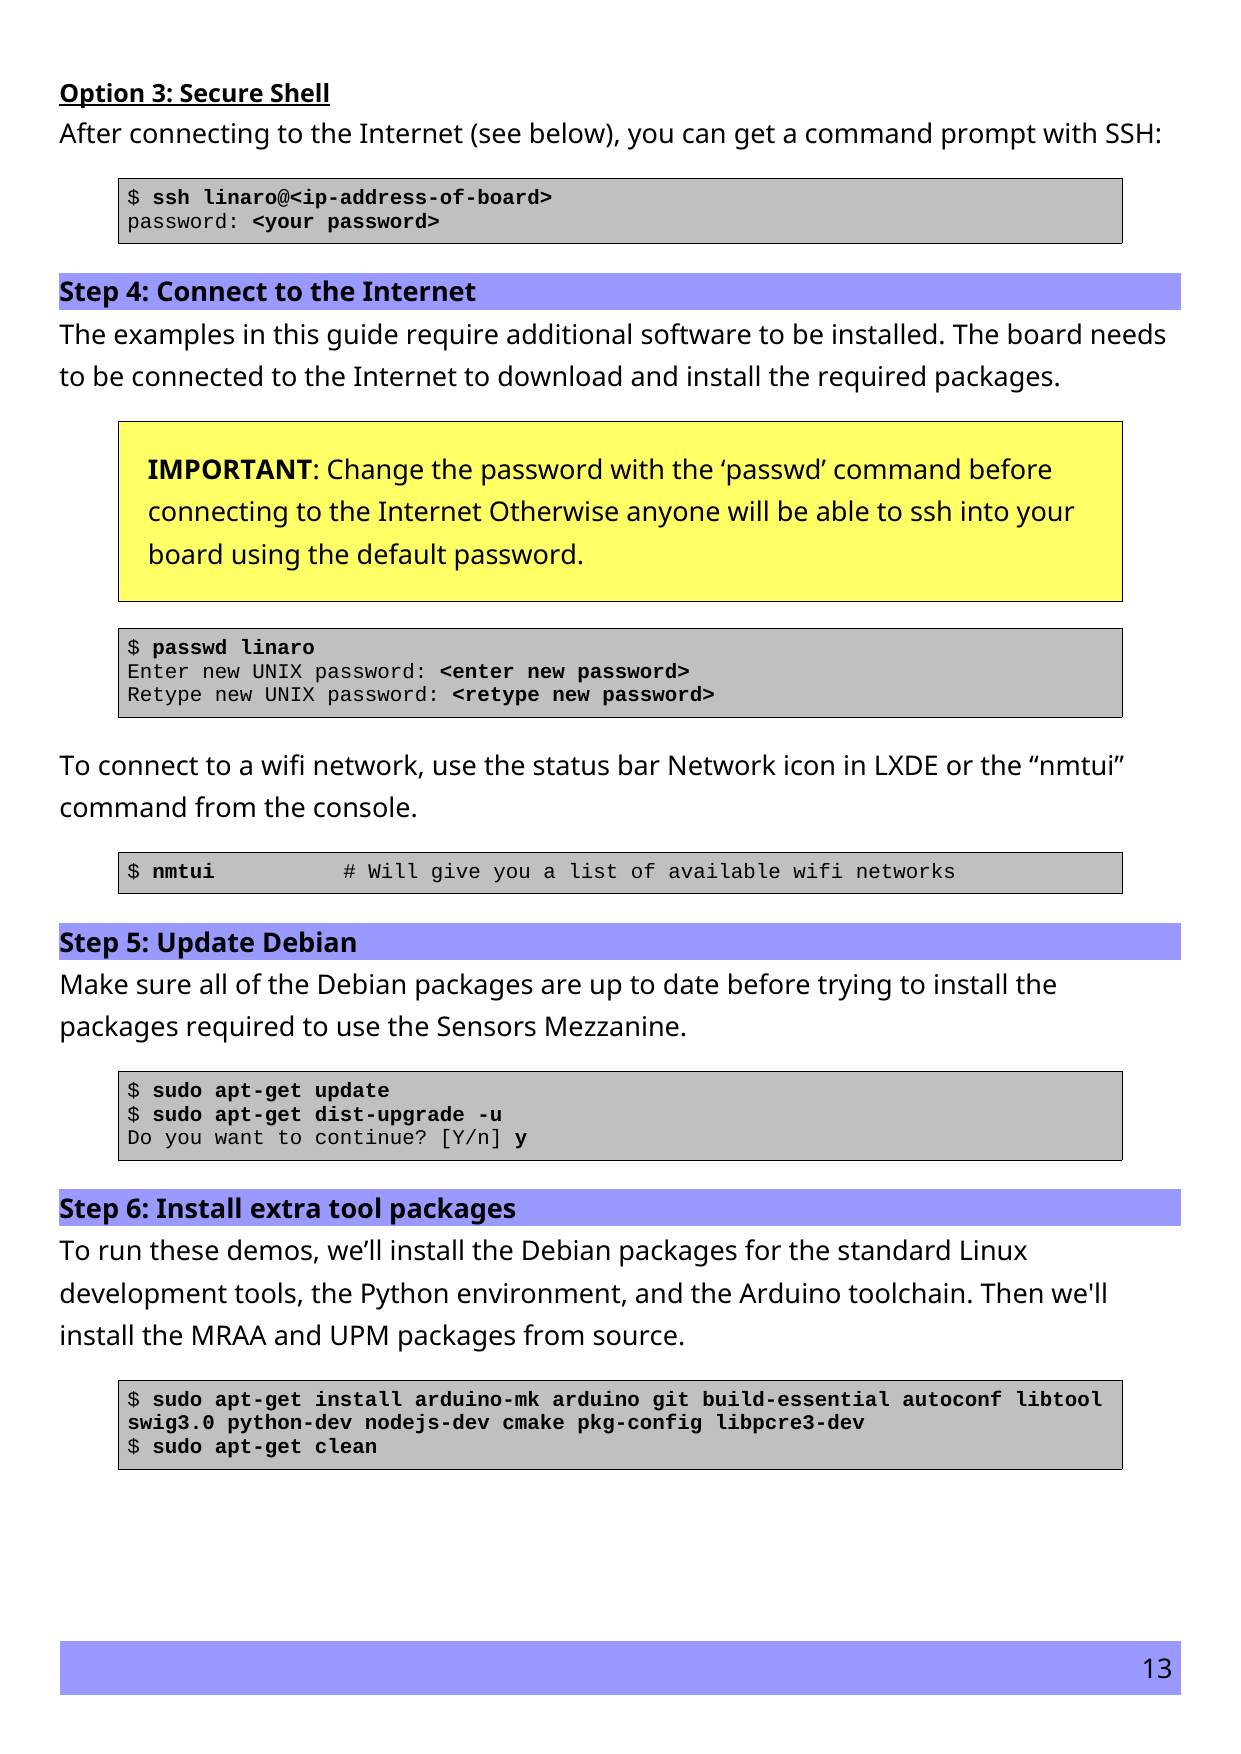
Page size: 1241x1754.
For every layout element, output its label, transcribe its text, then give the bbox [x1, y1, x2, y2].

text $ sudo apt-get update [119, 1072, 1122, 1095]
text Do you want to continue? [Y/n] y [119, 1118, 1122, 1160]
text $ ssh linaro@<ip-address-of-board> [119, 179, 1122, 202]
subtitle Step 5: Update Debian [59, 923, 1181, 960]
text Retype new UNIX password: <retype new password> [119, 675, 1122, 717]
text $ sudo apt-get install arduino-mk arduino git build-essential autoconf libtool swig3.0 python-dev nodejs-dev cmake pkg-config libpcre3-dev [119, 1381, 1122, 1427]
text $ nmtui # Will give you a list of available wifi networks [119, 853, 1122, 893]
text To connect to a wifi network, use the status bar Network icon in LXDE or the “nmtui” command from the console. [59, 746, 1181, 826]
text To run these demos, we’ll install the Debian packages for the standard Linux development tools, the Python environment, and the Arduino toolchain. Then we'll install the MRAA and UPM packages from source. [59, 1232, 1181, 1353]
text $ passwd linaro [119, 629, 1122, 652]
text Make sure all of the Debian packages are up to date before trying to install the packages required to use the Sensors Mezzanine. [59, 965, 1181, 1045]
subtitle Step 6: Install extra tool packages [59, 1189, 1181, 1226]
text After connecting to the Internet (see below), you can get a command prompt with SSH: [59, 115, 1181, 152]
text Enter new UNIX password: <enter new password> [119, 652, 1122, 675]
text $ sudo apt-get clean [119, 1427, 1122, 1469]
text IMPORTANT: Change the password with the ‘passwd’ command before connecting to the Internet Otherwise anyone will be able to ssh into your board using the default password. [119, 422, 1122, 601]
text The examples in this guide require additional software to be installed. The board needs to be connected to the Internet to download and install the required packages. [59, 315, 1181, 394]
subtitle Step 4: Connect to the Internet [59, 273, 1181, 310]
text $ sudo apt-get dist-upgrade -u [119, 1095, 1122, 1118]
text password: <your password> [119, 202, 1122, 243]
subtitle Option 3: Secure Shell [59, 76, 1181, 110]
